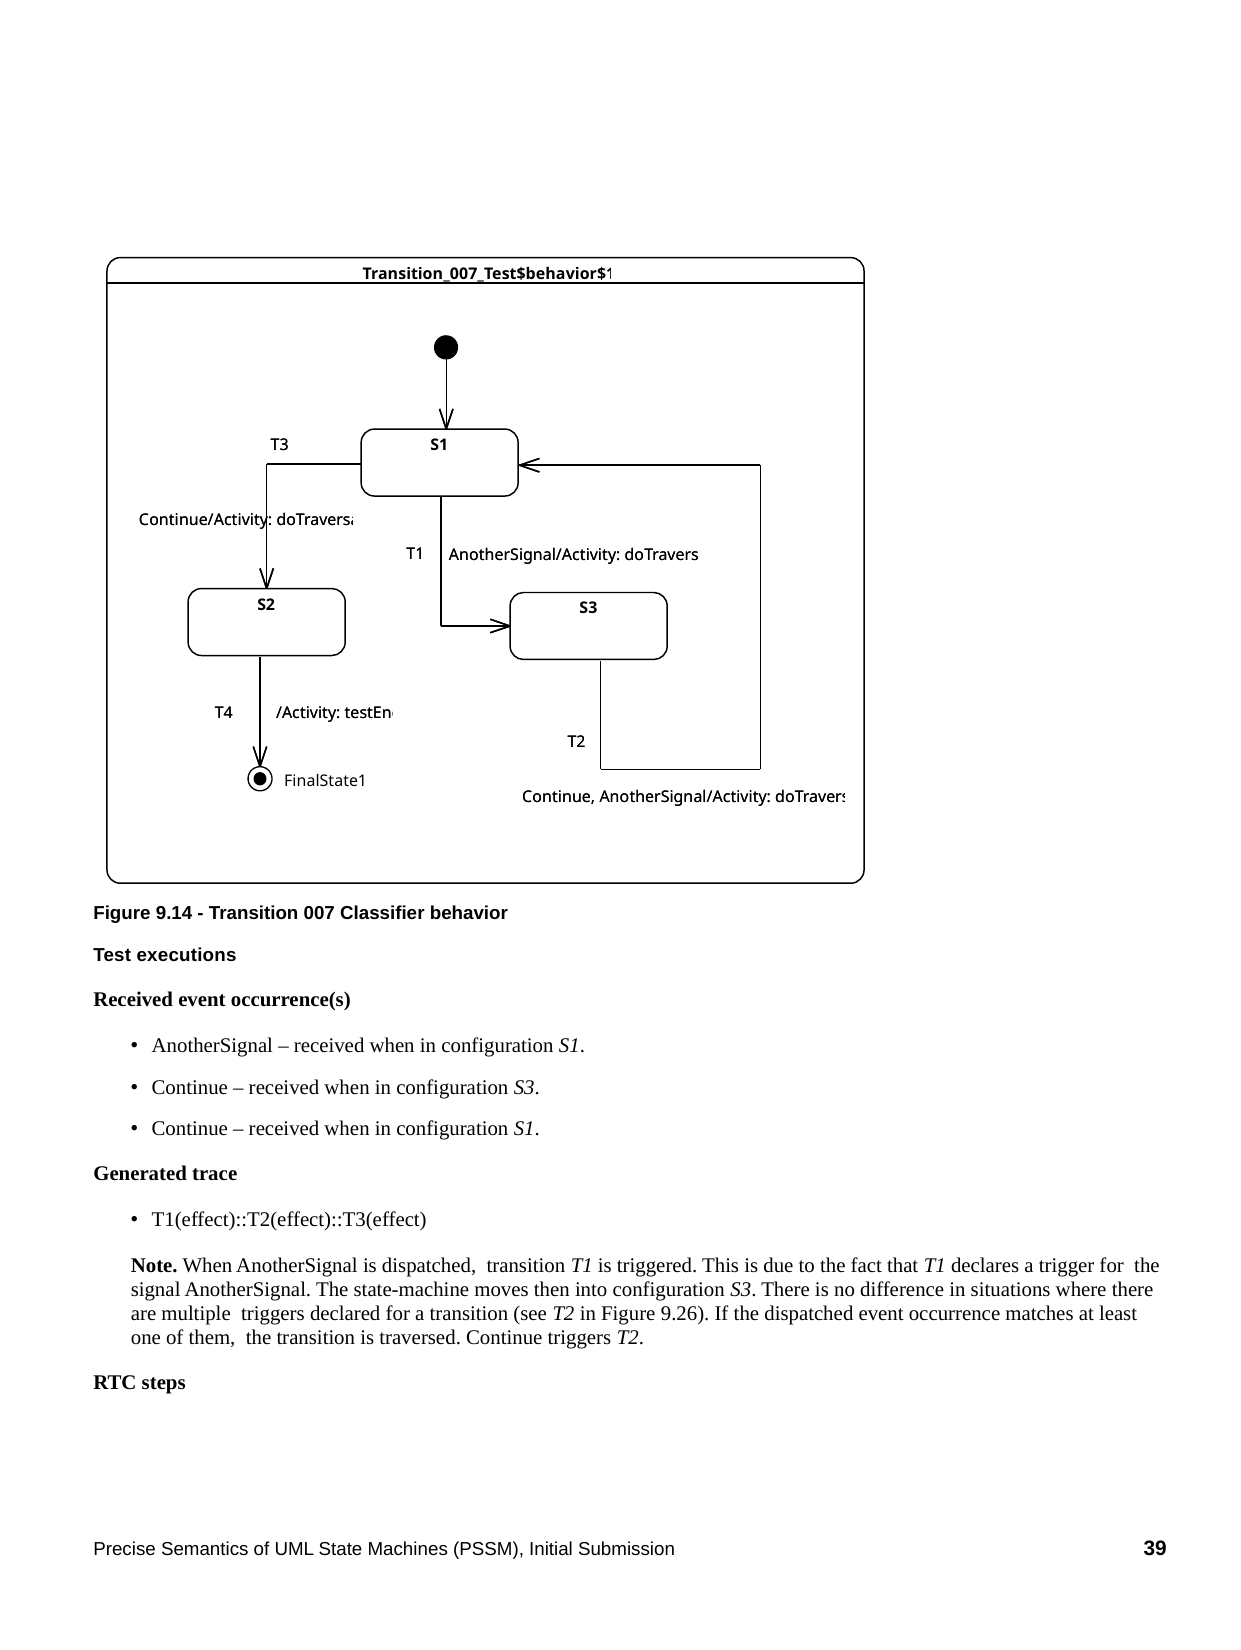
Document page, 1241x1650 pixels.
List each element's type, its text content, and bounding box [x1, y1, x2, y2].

list AnotherSignal – received when in configuration S1. [131, 1032, 1164, 1057]
text Received event occurrence(s) [93, 987, 1164, 1011]
list Continue – received when in configuration S1. [131, 1115, 1164, 1140]
subtitle Test executions [93, 231, 1164, 966]
list Continue – received when in configuration S3. [131, 1074, 1164, 1099]
list T1(effect)::T2(effect)::T3(effect) [131, 1206, 1164, 1231]
text RTC steps [93, 1370, 1164, 1394]
text Generated trace [93, 1161, 1164, 1185]
text Note. When AnotherSignal is dispatched, transition T1 is triggered. This is due to the fact that T1 declares a trigger for the signal AnotherSignal. The state-machine moves then into configuration S3. There is no difference in situations where there are multiple triggers declared for a transition (see T2 in Figure 9.26). If the dispatched event occurrence matches at least one of them, the transition is traversed. Continue triggers T2. [131, 1252, 1164, 1349]
text Figure 9.14 - Transition 007 Classifier behavior [93, 243, 879, 923]
